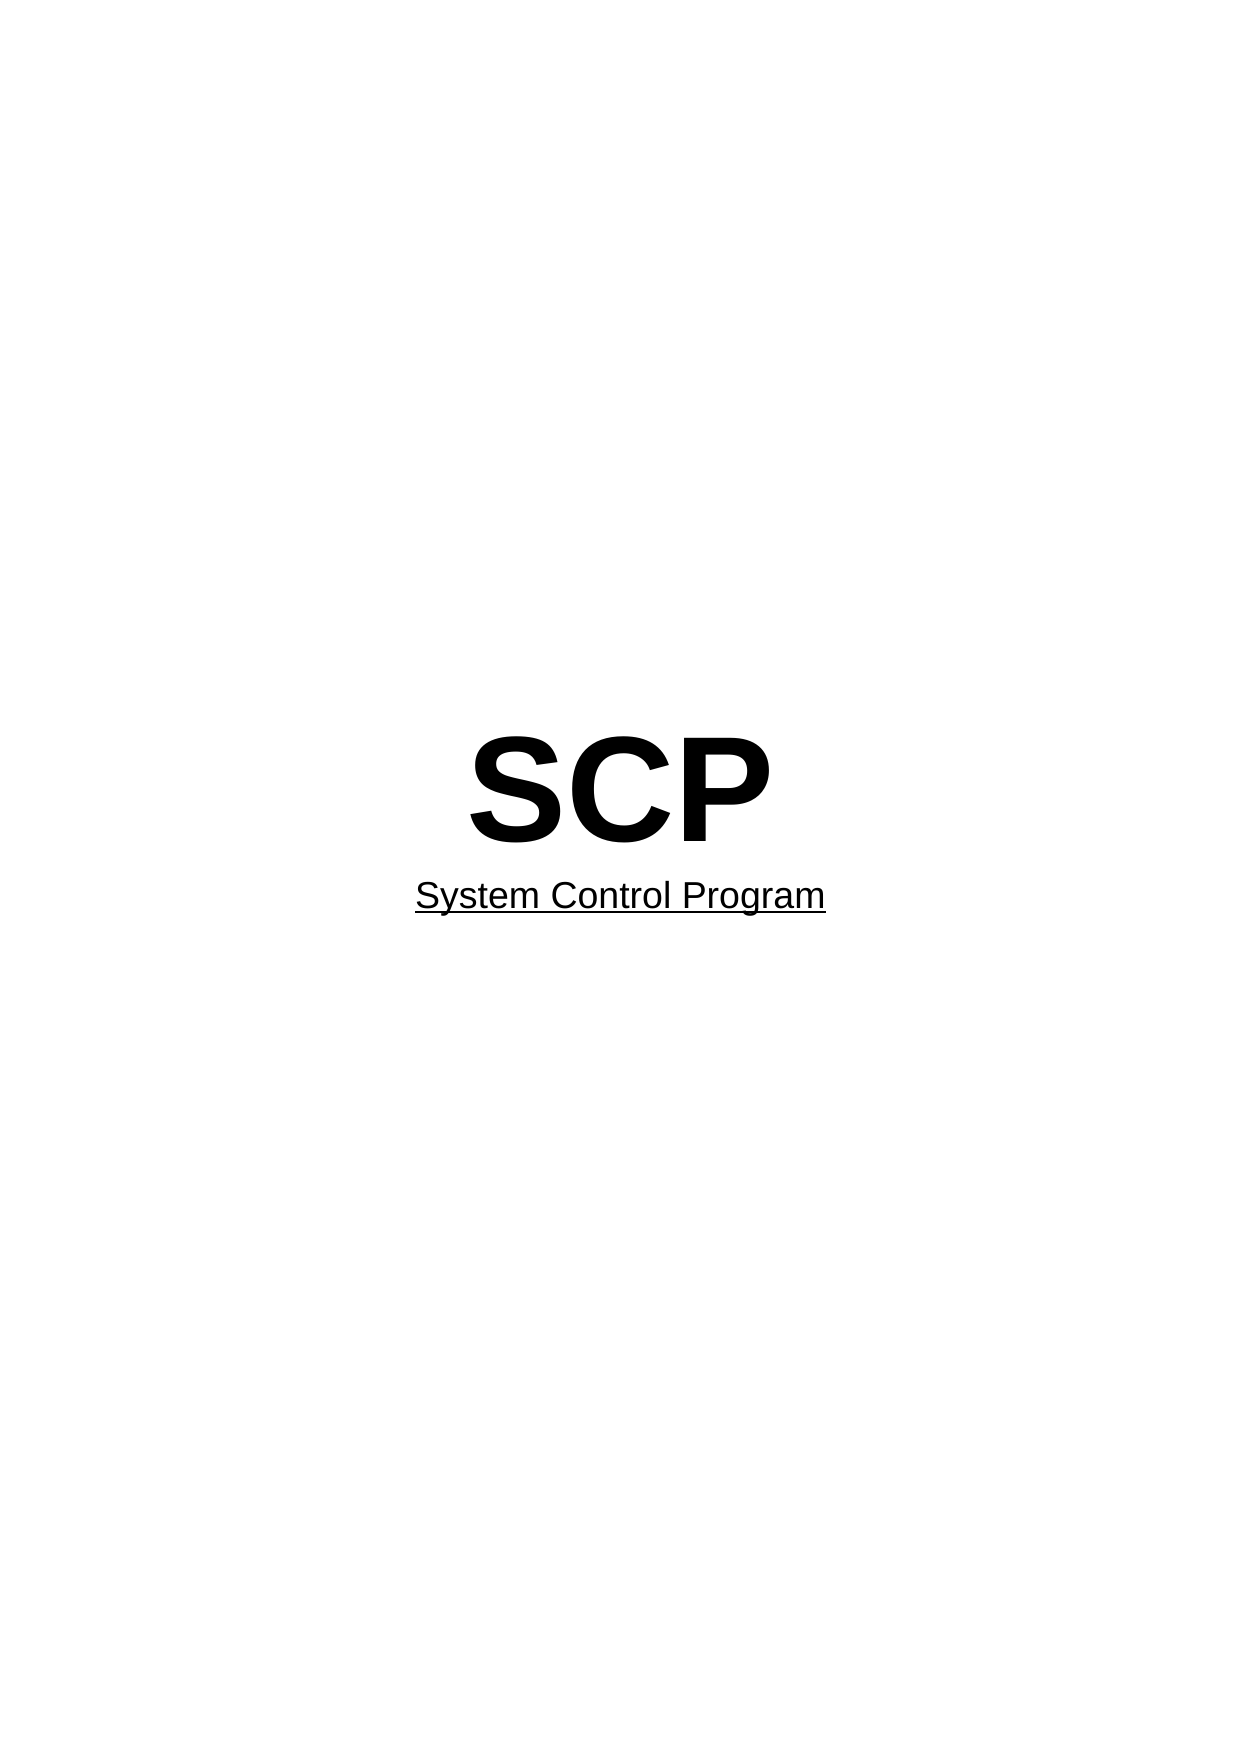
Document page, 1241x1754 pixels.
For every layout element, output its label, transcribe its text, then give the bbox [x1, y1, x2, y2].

text System Control Program [187, 874, 1053, 917]
text SCP [187, 701, 1053, 874]
